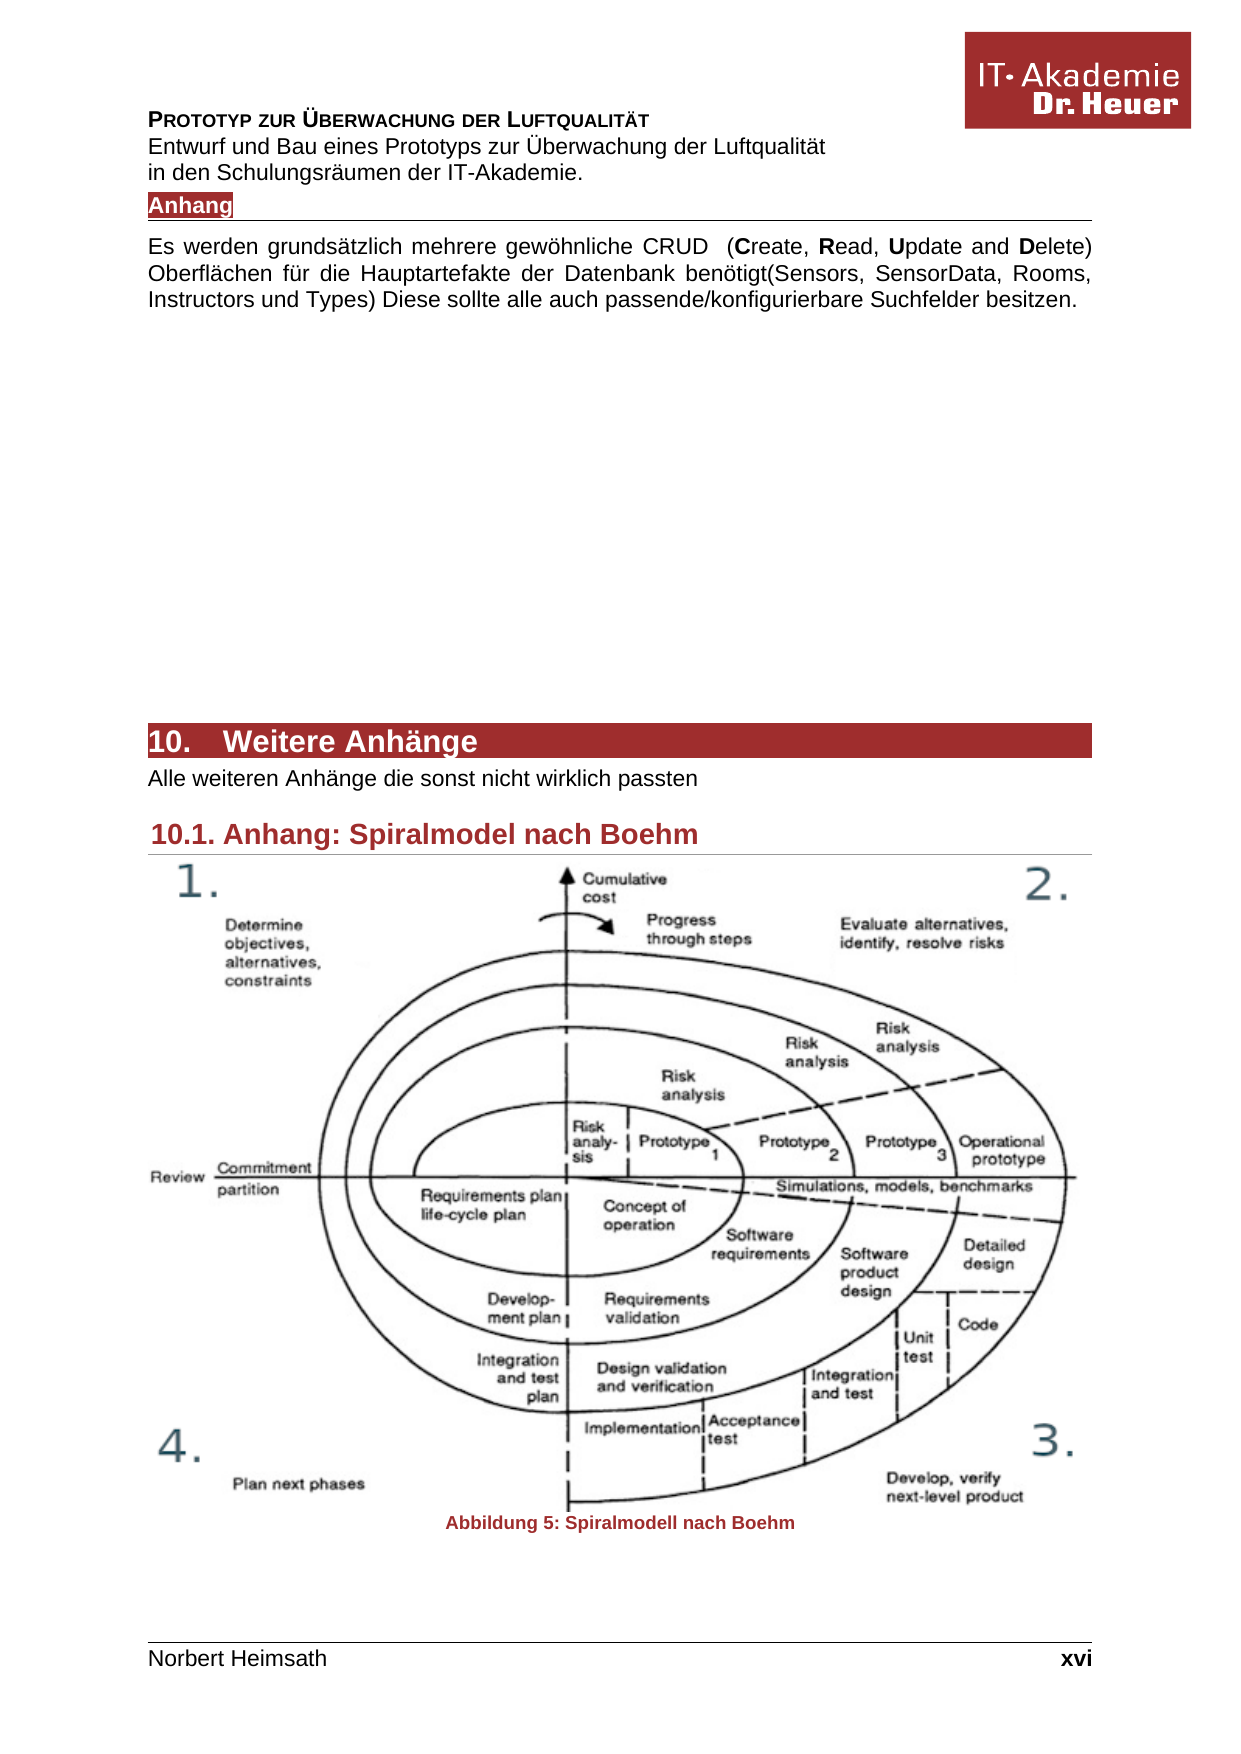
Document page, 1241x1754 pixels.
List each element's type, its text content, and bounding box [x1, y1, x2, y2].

text Es werden grundsätzlich mehrere gewöhnliche CRUD (Create, Read, Update and Delete) Oberflächen für die Hauptartefakte der Datenbank benötigt(Sensors, SensorData, Rooms, Instructors und Types) Diese sollte alle auch passende/konfigurierbare Suchfelder besitzen. [148, 233, 1092, 312]
picture [147, 860, 1093, 1512]
text Abbildung 5: Spiralmodell nach Boehm [148, 1512, 1092, 1533]
subtitle Weitere Anhänge [148, 723, 1092, 758]
subtitle Anhang: Spiralmodel nach Boehm [148, 814, 1092, 854]
text Alle weiteren Anhänge die sonst nicht wirklich passten [148, 765, 1092, 791]
